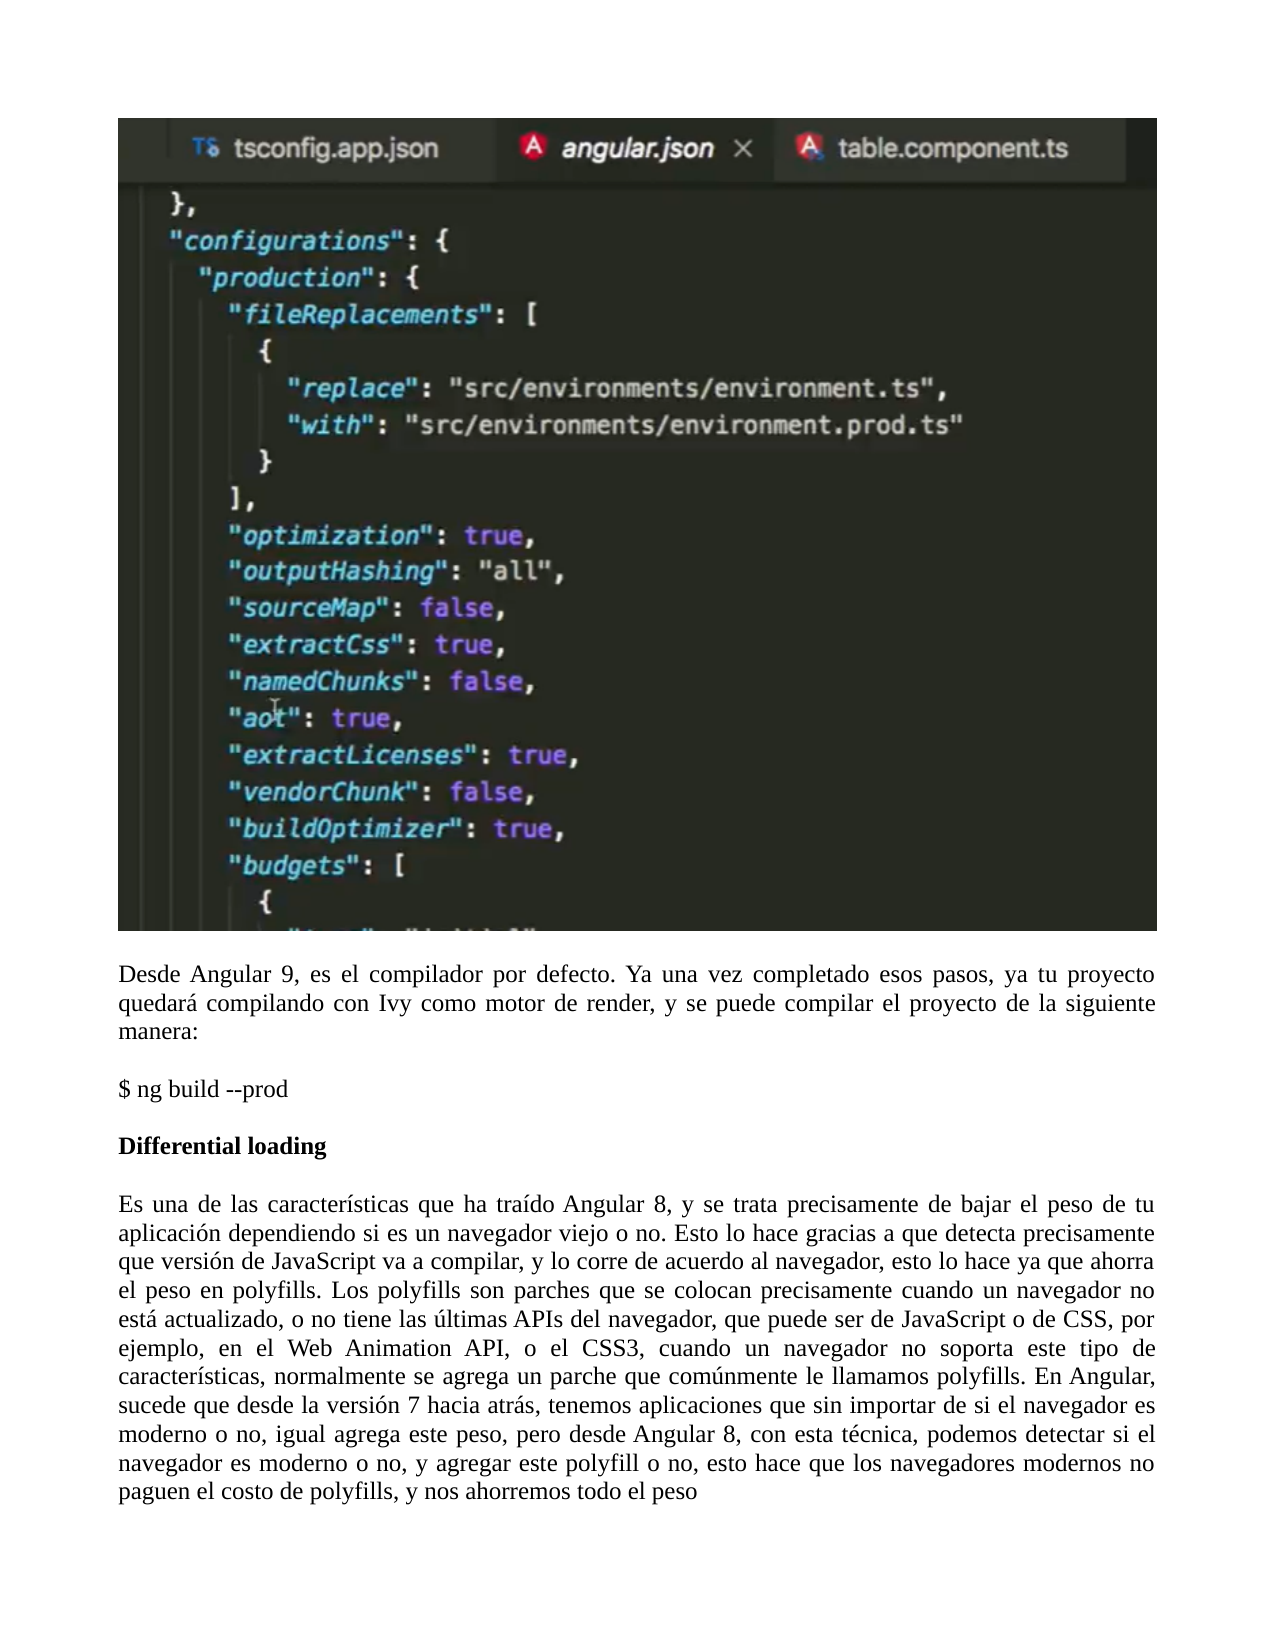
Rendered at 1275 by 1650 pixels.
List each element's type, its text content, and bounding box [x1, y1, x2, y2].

text $ ng build --prod [118, 1074, 1157, 1103]
text Differential loading [118, 1131, 1157, 1160]
text Desde Angular 9, es el compilador por defecto. Ya una vez completado esos pasos, ya tu proyecto quedará compilando con Ivy como motor de render, y se puede compilar el proyecto de la siguiente manera: [118, 959, 1157, 1045]
text Es una de las características que ha traído Angular 8, y se trata precisamente de bajar el peso de tu aplicación dependiendo si es un navegador viejo o no. Esto lo hace gracias a que detecta precisamente que versión de JavaScript va a compilar, y lo corre de acuerdo al navegador, esto lo hace ya que ahorra el peso en polyfills. Los polyfills son parches que se colocan precisamente cuando un navegador no está actualizado, o no tiene las últimas APIs del navegador, que puede ser de JavaScript o de CSS, por ejemplo, en el Web Animation API, o el CSS3, cuando un navegador no soporta este tipo de características, normalmente se agrega un parche que comúnmente le llamamos polyfills. En Angular, sucede que desde la versión 7 hacia atrás, tenemos aplicaciones que sin importar de si el navegador es moderno o no, igual agrega este peso, pero desde Angular 8, con esta técnica, podemos detectar si el navegador es moderno o no, y agregar este polyfill o no, esto hace que los navegadores modernos no paguen el costo de polyfills, y nos ahorremos todo el peso [118, 1189, 1157, 1505]
